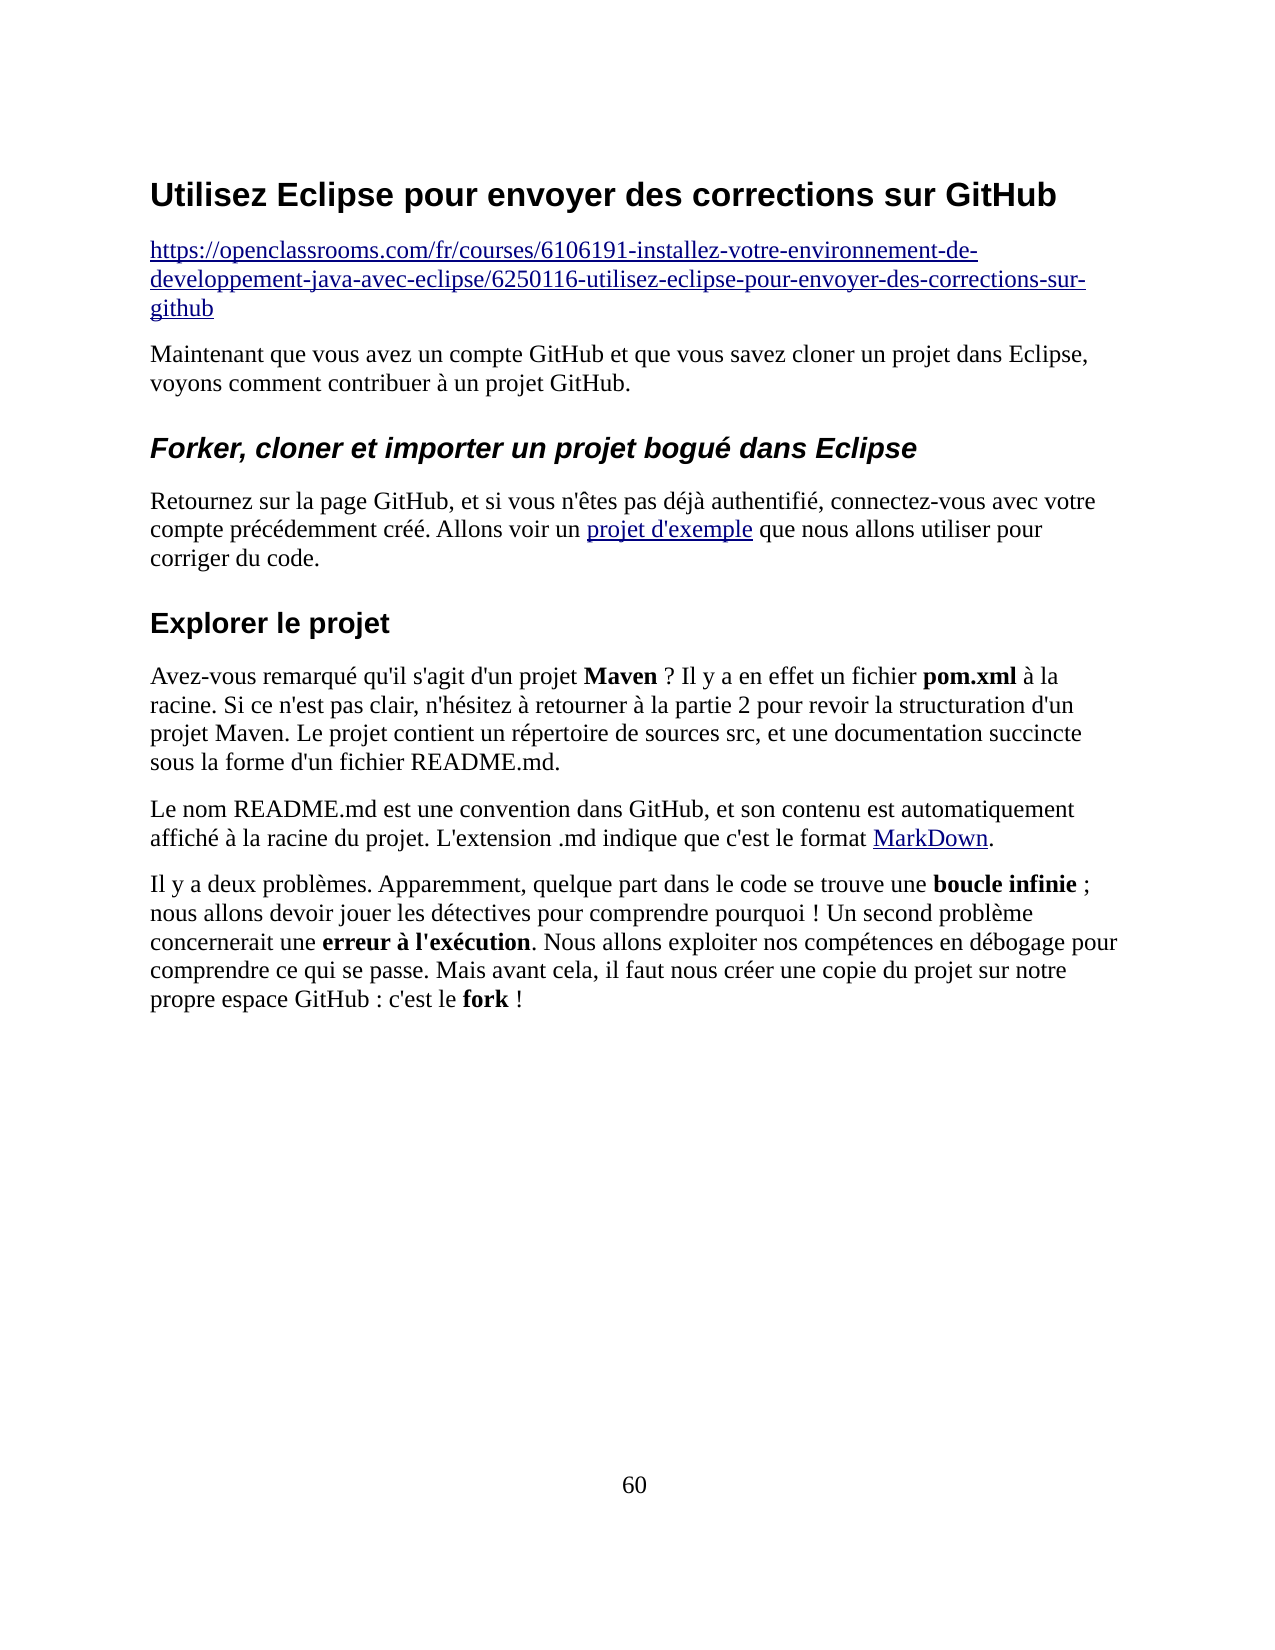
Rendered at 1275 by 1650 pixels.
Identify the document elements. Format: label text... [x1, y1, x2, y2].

text Il y a deux problèmes. Apparemment, quelque part dans le code se trouve une boucle infinie ; nous allons devoir jouer les détectives pour comprendre pourquoi ! Un second problème concernerait une erreur à l'exécution. Nous allons exploiter nos compétences en débogage pour comprendre ce qui se passe. Mais avant cela, il faut nous créer une copie du projet sur notre propre espace GitHub : c'est le fork ! [150, 869, 1125, 1013]
text Retournez sur la page GitHub, et si vous n'êtes pas déjà authentifié, connectez-vous avec votre compte précédemment créé. Allons voir un projet d'exemple que nous allons utiliser pour corriger du code. [150, 486, 1125, 572]
text Le nom README.md est une convention dans GitHub, et son contenu est automatiquement affiché à la racine du projet. L'extension .md indique que c'est le format MarkDown. [150, 794, 1125, 851]
text Maintenant que vous avez un compte GitHub et que vous savez cloner un projet dans Eclipse, voyons comment contribuer à un projet GitHub. [150, 339, 1125, 397]
subtitle Explorer le projet [150, 606, 1125, 639]
subtitle Forker, cloner et importer un projet bogué dans Eclipse [150, 431, 1125, 464]
text https://openclassrooms.com/fr/courses/6106191-installez-votre-environnement-de-developpement-java-avec-eclipse/6250116-utilisez-eclipse-pour-envoyer-des-corrections-sur-github [150, 235, 1125, 321]
text Avez-vous remarqué qu'il s'agit d'un projet Maven ? Il y a en effet un fichier pom.xml à la racine. Si ce n'est pas clair, n'hésitez à retourner à la partie 2 pour revoir la structuration d'un projet Maven. Le projet contient un répertoire de sources src, et une documentation succincte sous la forme d'un fichier README.md. [150, 661, 1125, 776]
subtitle Utilisez Eclipse pour envoyer des corrections sur GitHub [150, 175, 1125, 214]
